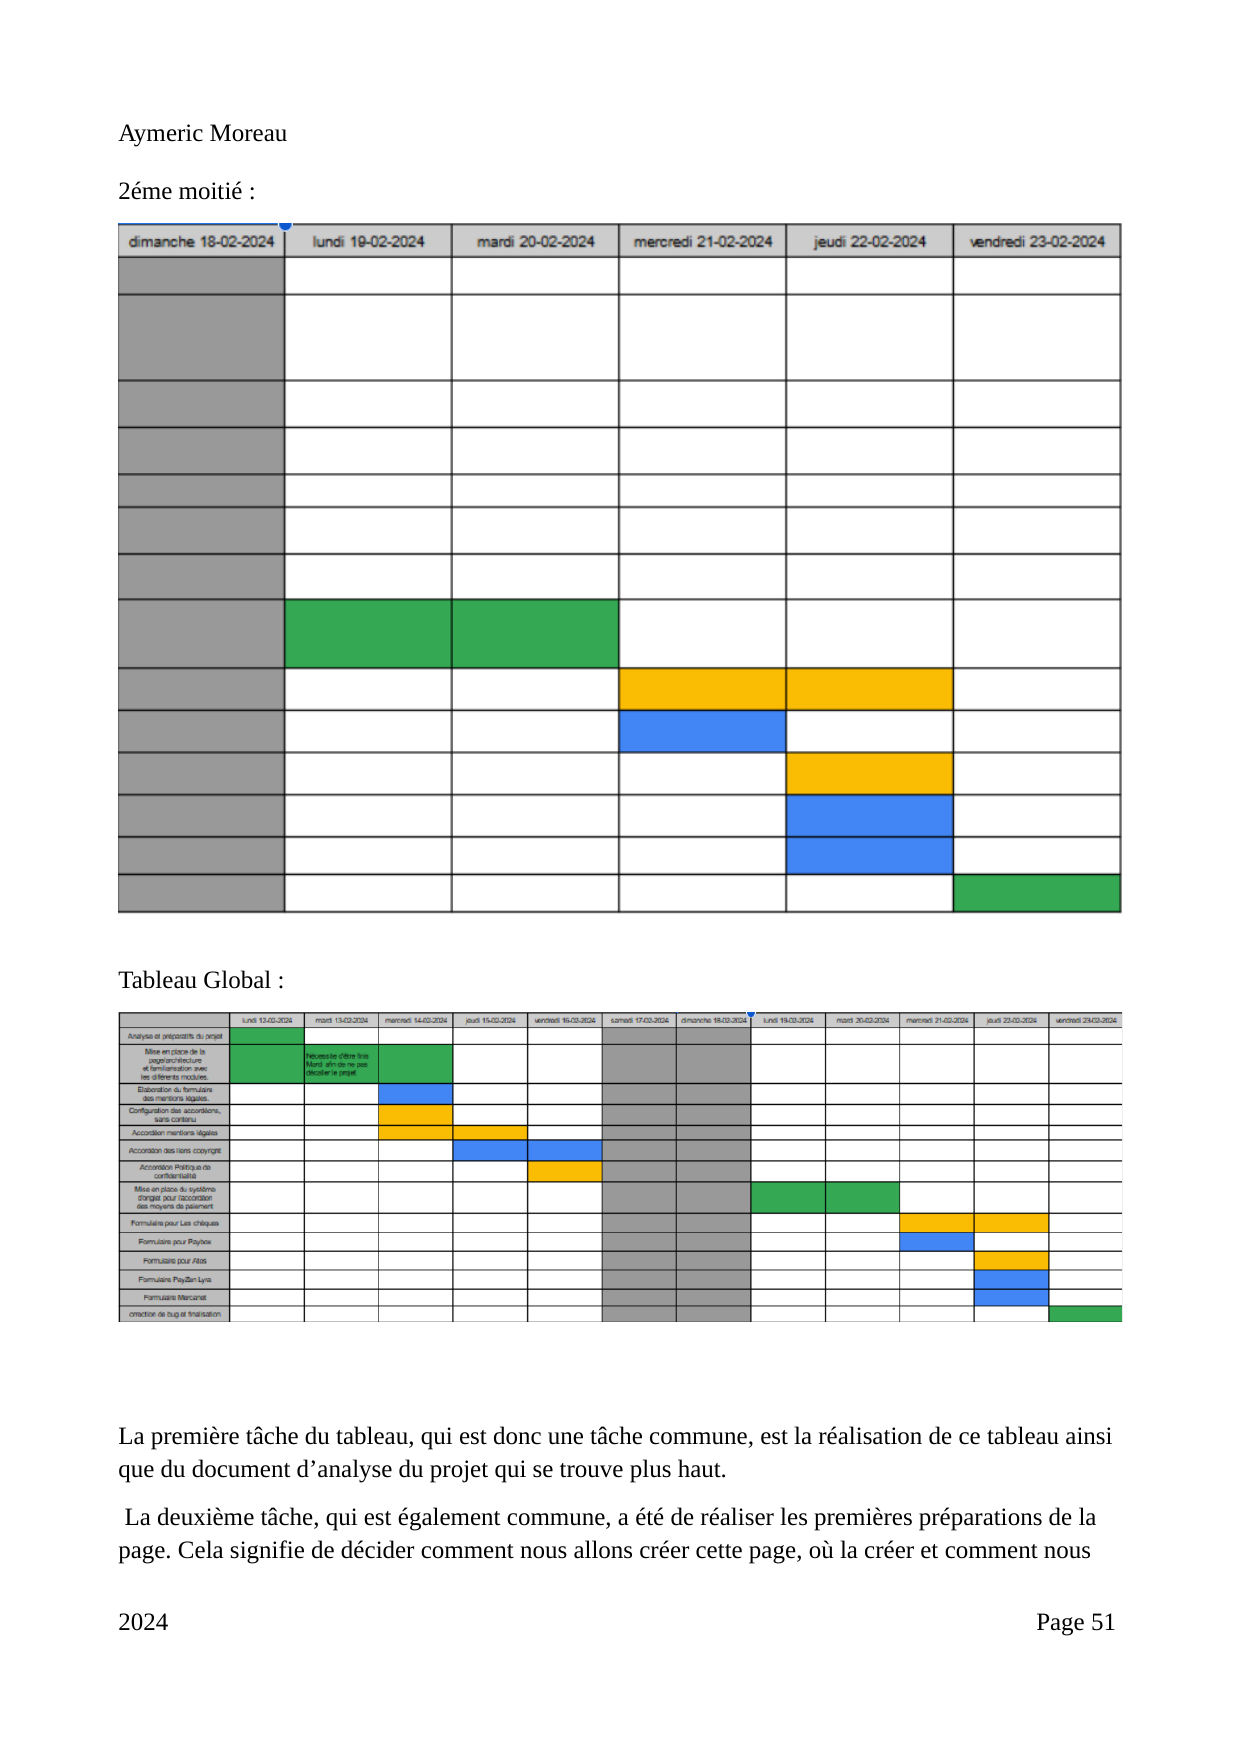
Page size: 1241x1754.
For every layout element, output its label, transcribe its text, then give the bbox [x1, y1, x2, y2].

text La première tâche du tableau, qui est donc une tâche commune, est la réalisation de ce tableau ainsi que du document d’analyse du projet qui se trouve plus haut. [118, 1421, 1122, 1483]
text La deuxième tâche, qui est également commune, a été de réaliser les premières préparations de la page. Cela signifie de décider comment nous allons créer cette page, où la créer et comment nous [118, 1502, 1122, 1564]
text Tableau Global : [118, 965, 1122, 994]
picture [118, 223, 1123, 914]
picture [118, 1012, 1123, 1322]
text 2éme moitié : [118, 176, 1122, 205]
